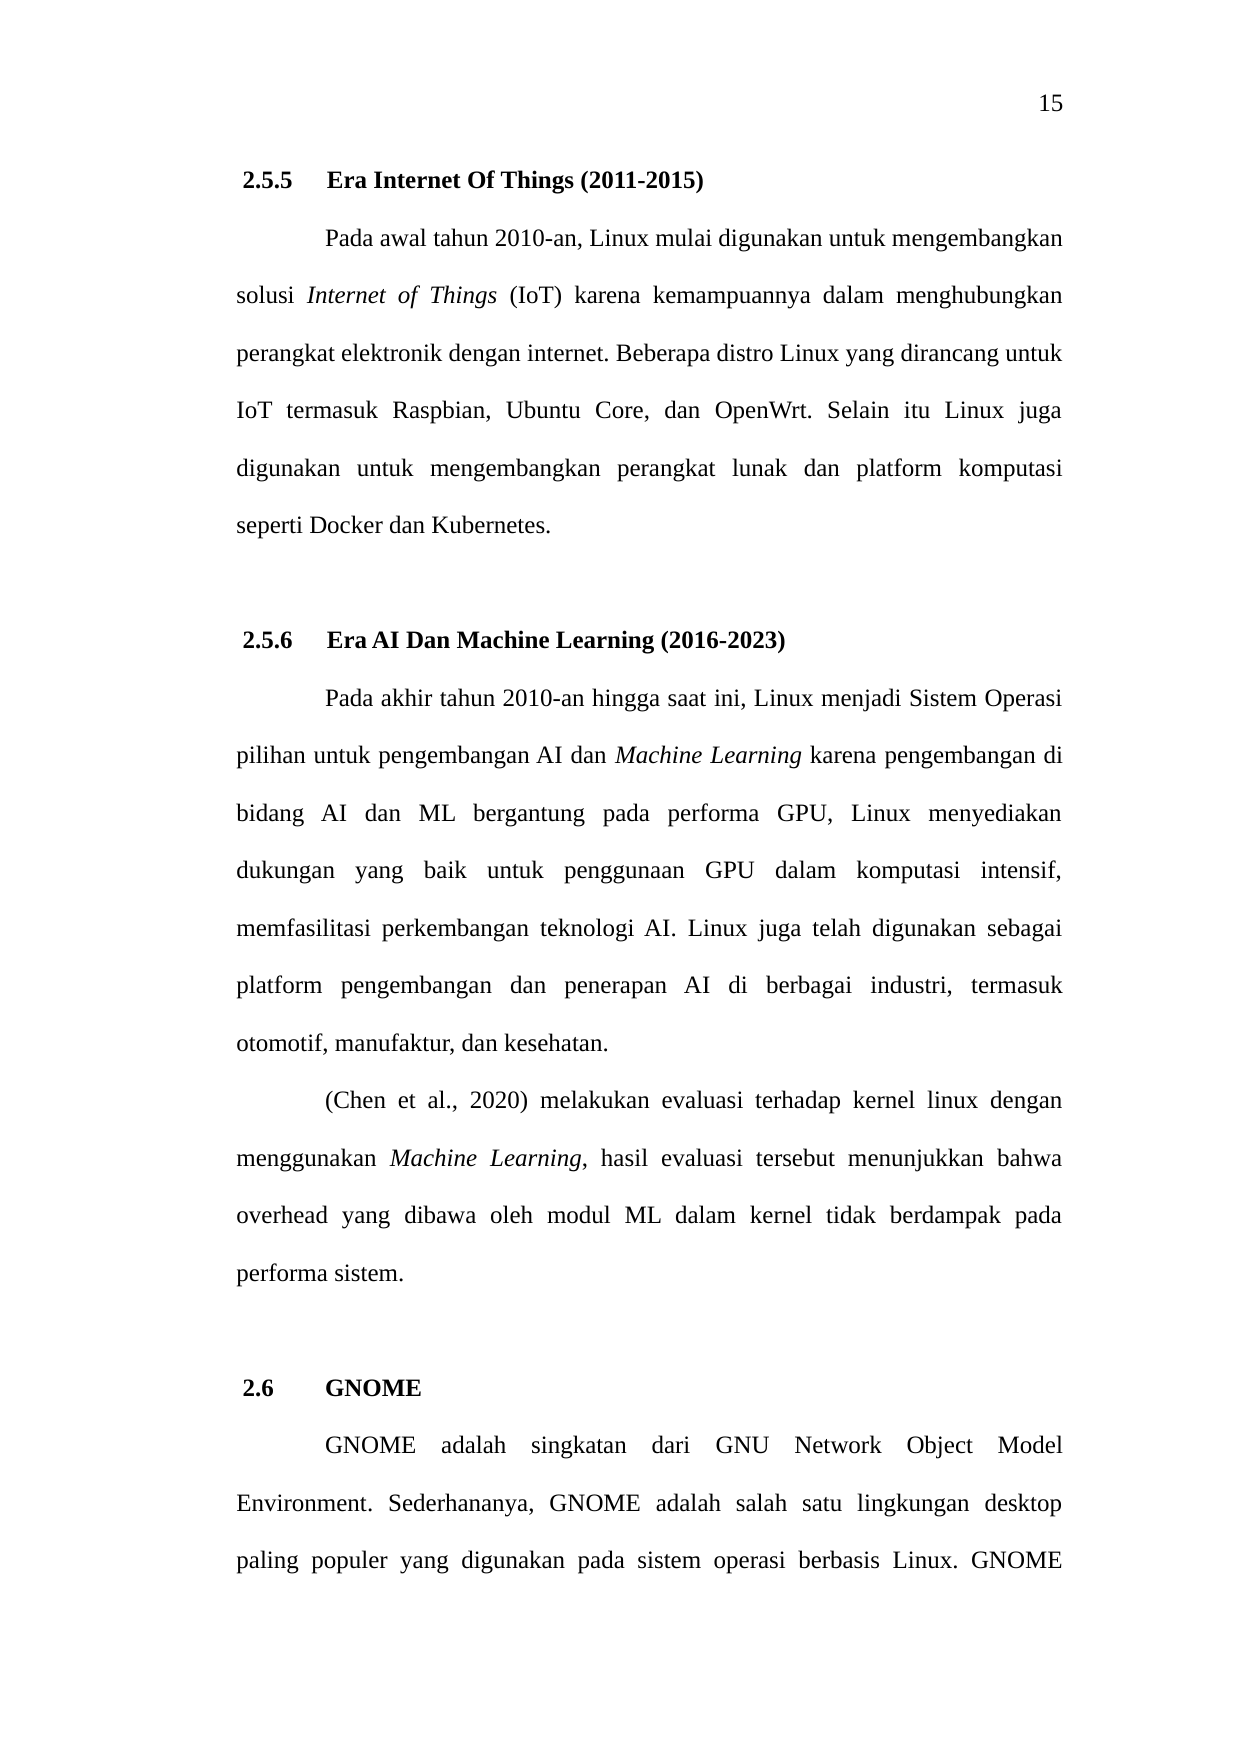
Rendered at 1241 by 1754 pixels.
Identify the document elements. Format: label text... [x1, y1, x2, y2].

text Pada akhir tahun 2010-an hingga saat ini, Linux menjadi Sistem Operasi pilihan untuk pengembangan AI dan Machine Learning karena pengembangan di bidang AI dan ML bergantung pada performa GPU, Linux menyediakan dukungan yang baik untuk penggunaan GPU dalam komputasi intensif, memfasilitasi perkembangan teknologi AI. Linux juga telah digunakan sebagai platform pengembangan dan penerapan AI di berbagai industri, termasuk otomotif, manufaktur, dan kesehatan. [236, 683, 1063, 1057]
subtitle GNOME [236, 1373, 1063, 1402]
text (Chen et al., 2020)⁠ melakukan evaluasi terhadap kernel linux dengan menggunakan Machine Learning, hasil evaluasi tersebut menunjukkan bahwa overhead yang dibawa oleh modul ML dalam kernel tidak berdampak pada performa sistem. [236, 1085, 1063, 1287]
text Pada awal tahun 2010-an, Linux mulai digunakan untuk mengembangkan solusi Internet of Things (IoT) karena kemampuannya dalam menghubungkan perangkat elektronik dengan internet. Beberapa distro Linux yang dirancang untuk IoT termasuk Raspbian, Ubuntu Core, dan OpenWrt. Selain itu Linux juga digunakan untuk mengembangkan perangkat lunak dan platform komputasi seperti Docker dan Kubernetes. [236, 223, 1063, 539]
subtitle Era Internet Of Things (2011-2015) [236, 165, 1063, 194]
text GNOME adalah singkatan dari GNU Network Object Model Environment. Sederhananya, GNOME adalah salah satu lingkungan desktop paling populer yang digunakan pada sistem operasi berbasis Linux. GNOME [236, 1430, 1063, 1574]
subtitle Era AI dan Machine Learning (2016-2023) [236, 625, 1063, 654]
